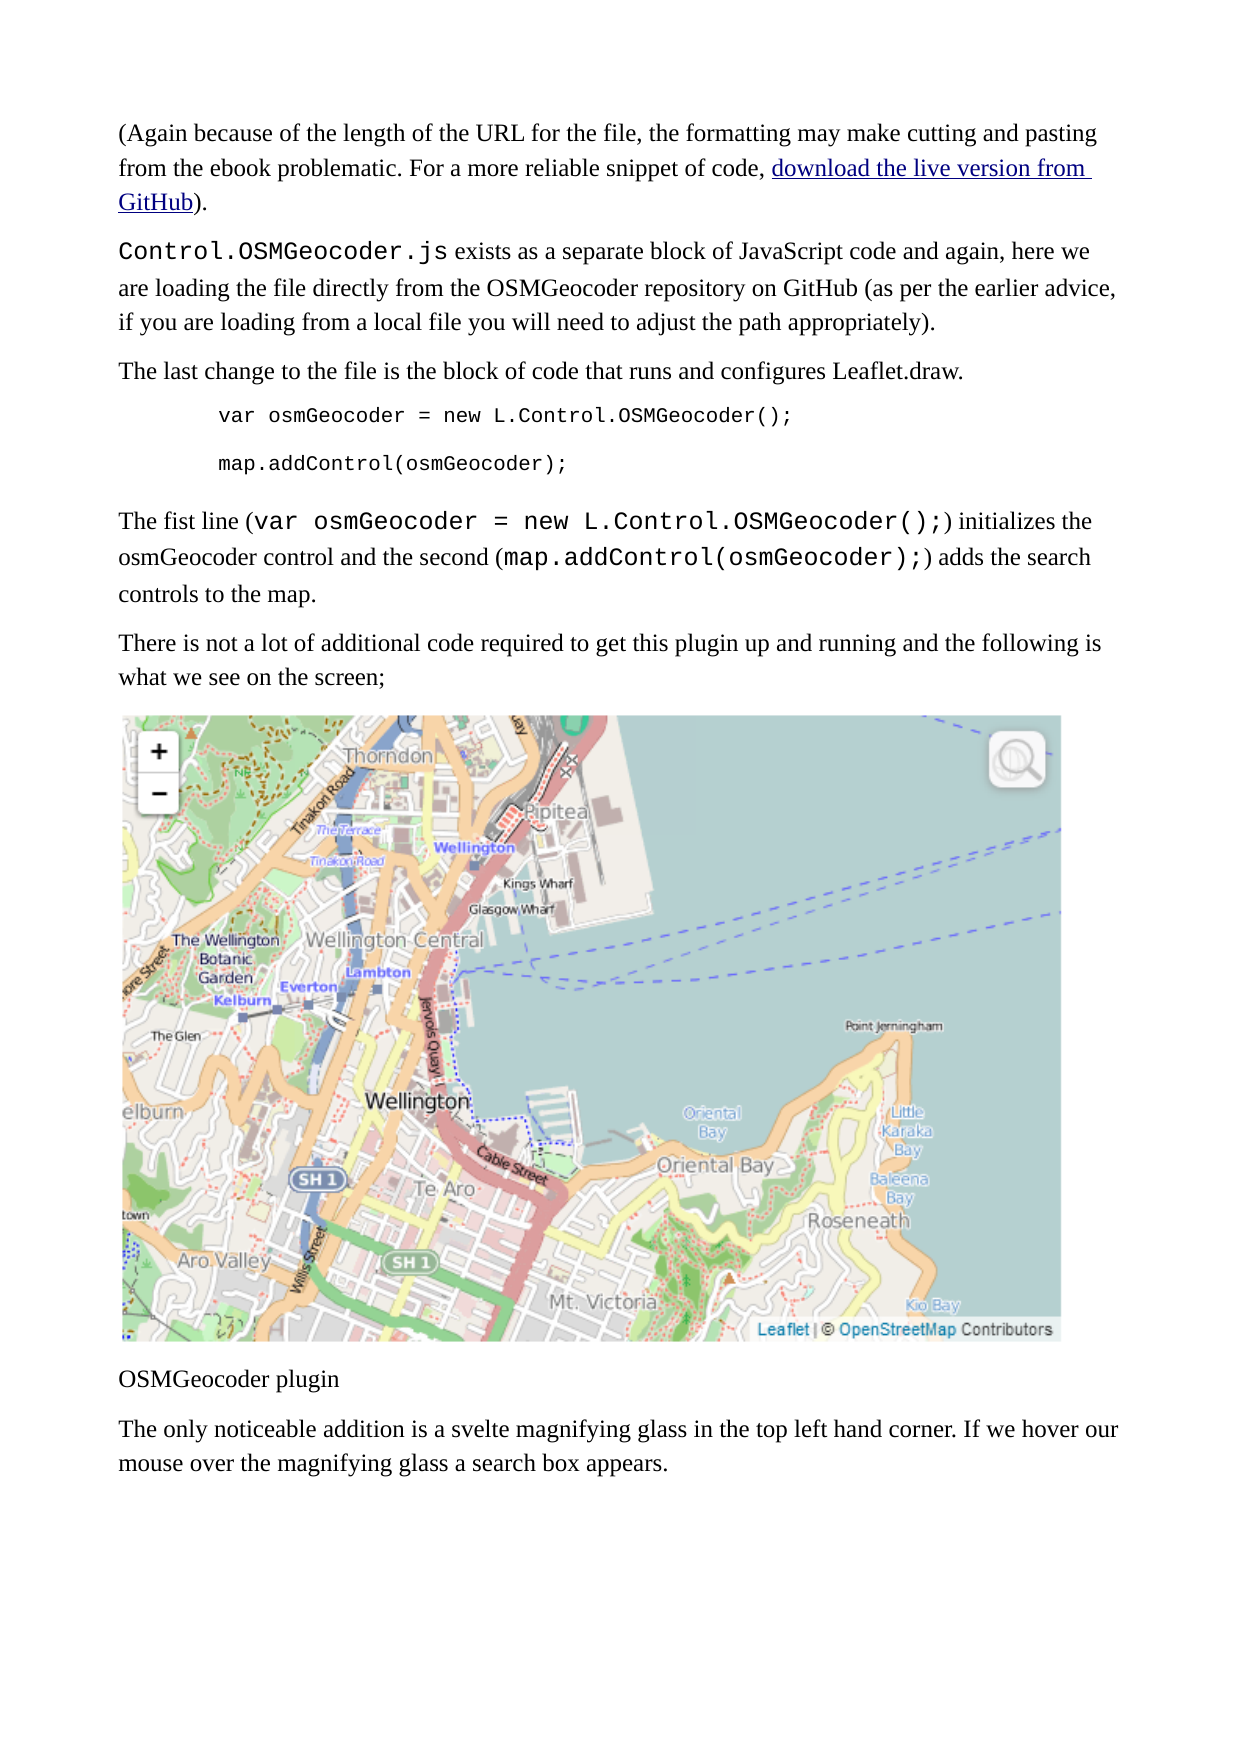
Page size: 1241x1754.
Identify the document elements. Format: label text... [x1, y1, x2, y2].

text The only noticeable addition is a svelte magnifying glass in the top left hand corner. If we hover our mouse over the magnifying glass a search box appears. [118, 1414, 1122, 1477]
text OSMGeocoder plugin [118, 1364, 1122, 1393]
text The last change to the file is the block of code that runs and configures Leaflet.draw. [118, 356, 1122, 385]
text (Again because of the length of the URL for the file, the formatting may make cutting and pasting from the ebook problematic. For a more reliable snippet of code, download the live version from GitHub). [118, 118, 1122, 216]
text Control.OSMGeocoder.js exists as a separate block of JavaScript code and again, here we are loading the file directly from the OSMGeocoder repository on GitHub (as per the earlier advice, if you are loading from a local file you will need to adjust the path appropriately). [118, 236, 1122, 336]
text There is not a lot of additional code required to get this plugin up and running and the following is what we see on the screen; [118, 628, 1122, 691]
text map.addControl(osmGeocoder); [118, 453, 1122, 476]
text The fist line (var osmGeocoder = new L.Control.OSMGeocoder();) initializes the osmGeocoder control and the second (map.addControl(osmGeocoder);) adds the search controls to the map. [118, 506, 1122, 608]
picture [118, 711, 1065, 1345]
text var osmGeocoder = new L.Control.OSMGeocoder(); [118, 405, 1122, 429]
